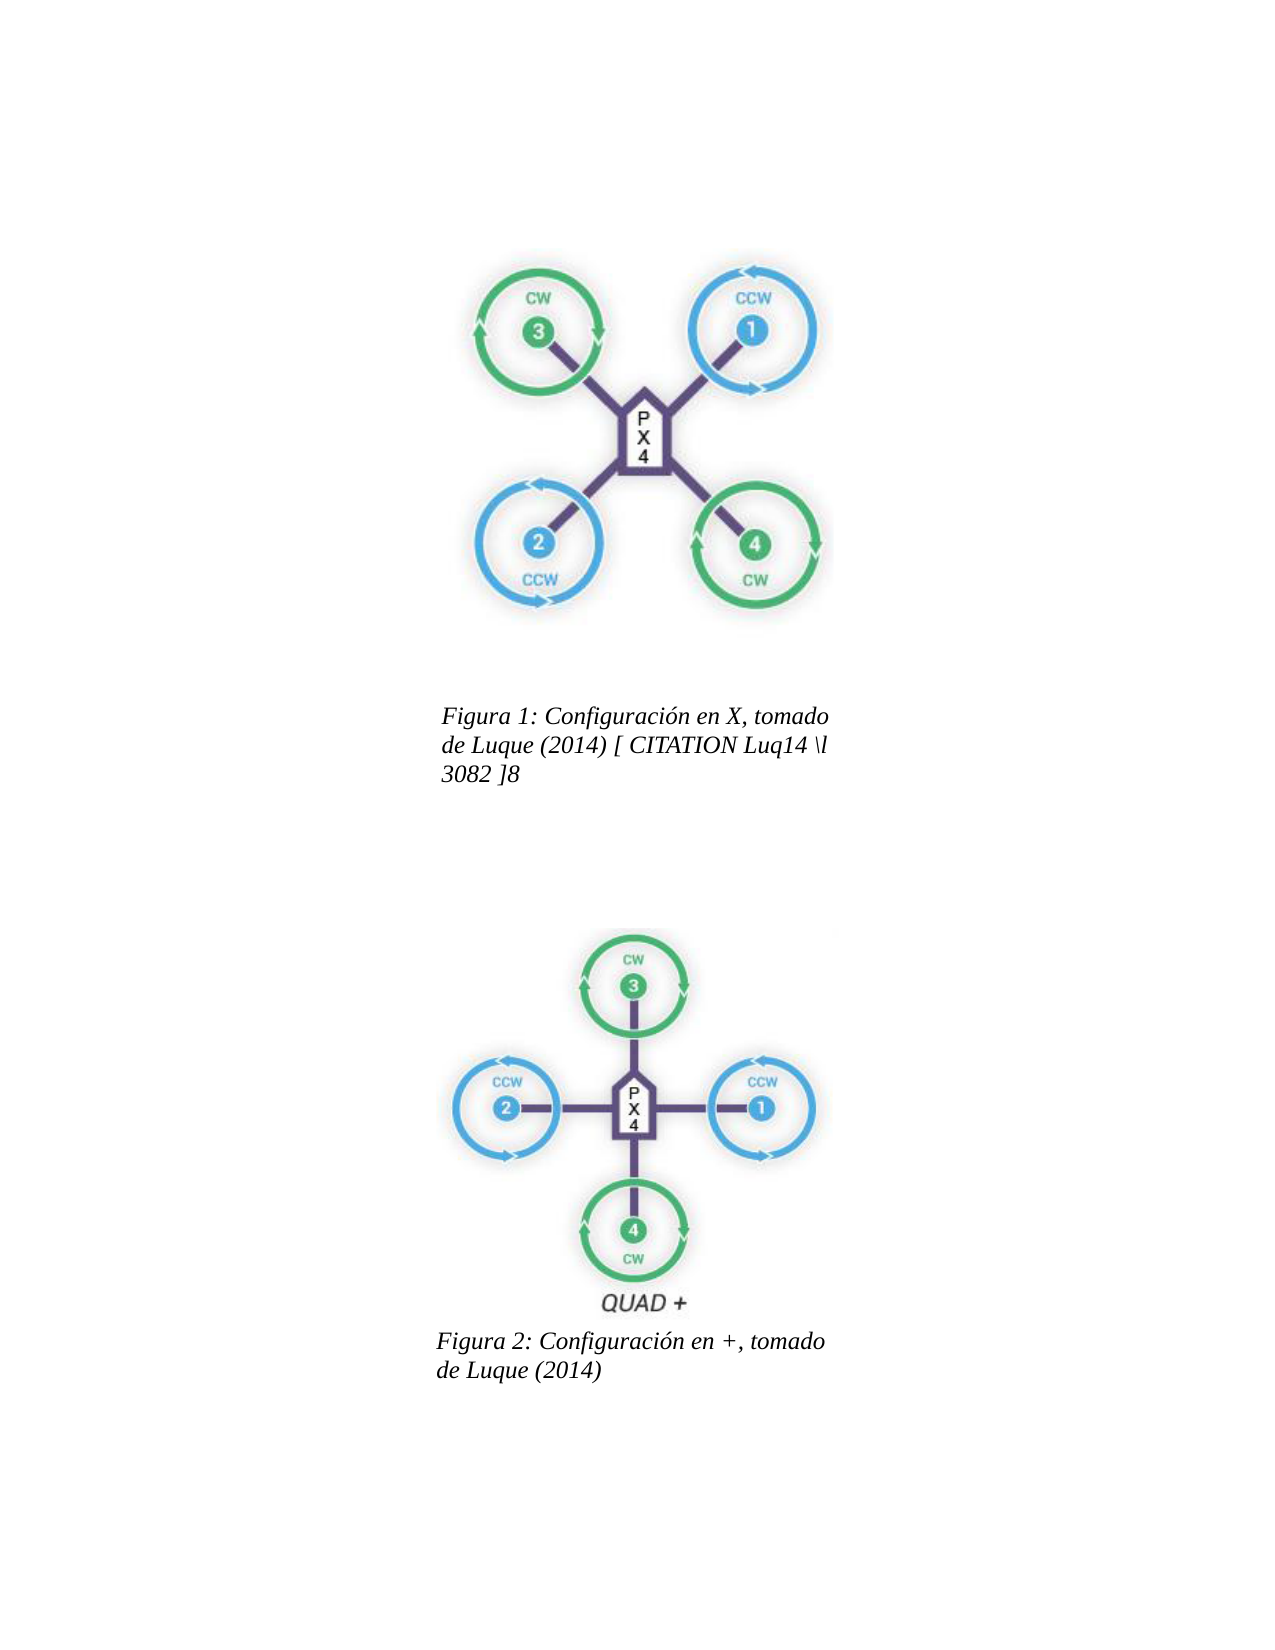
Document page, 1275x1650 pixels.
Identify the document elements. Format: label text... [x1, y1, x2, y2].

text Figura 1: Configuración en X, tomado de Luque (2014) [ CITATION Luq14 \l 3082 ]8 [441, 642, 834, 788]
text Figura 2: Configuración en +, tomado de Luque (2014) [436, 1321, 839, 1383]
